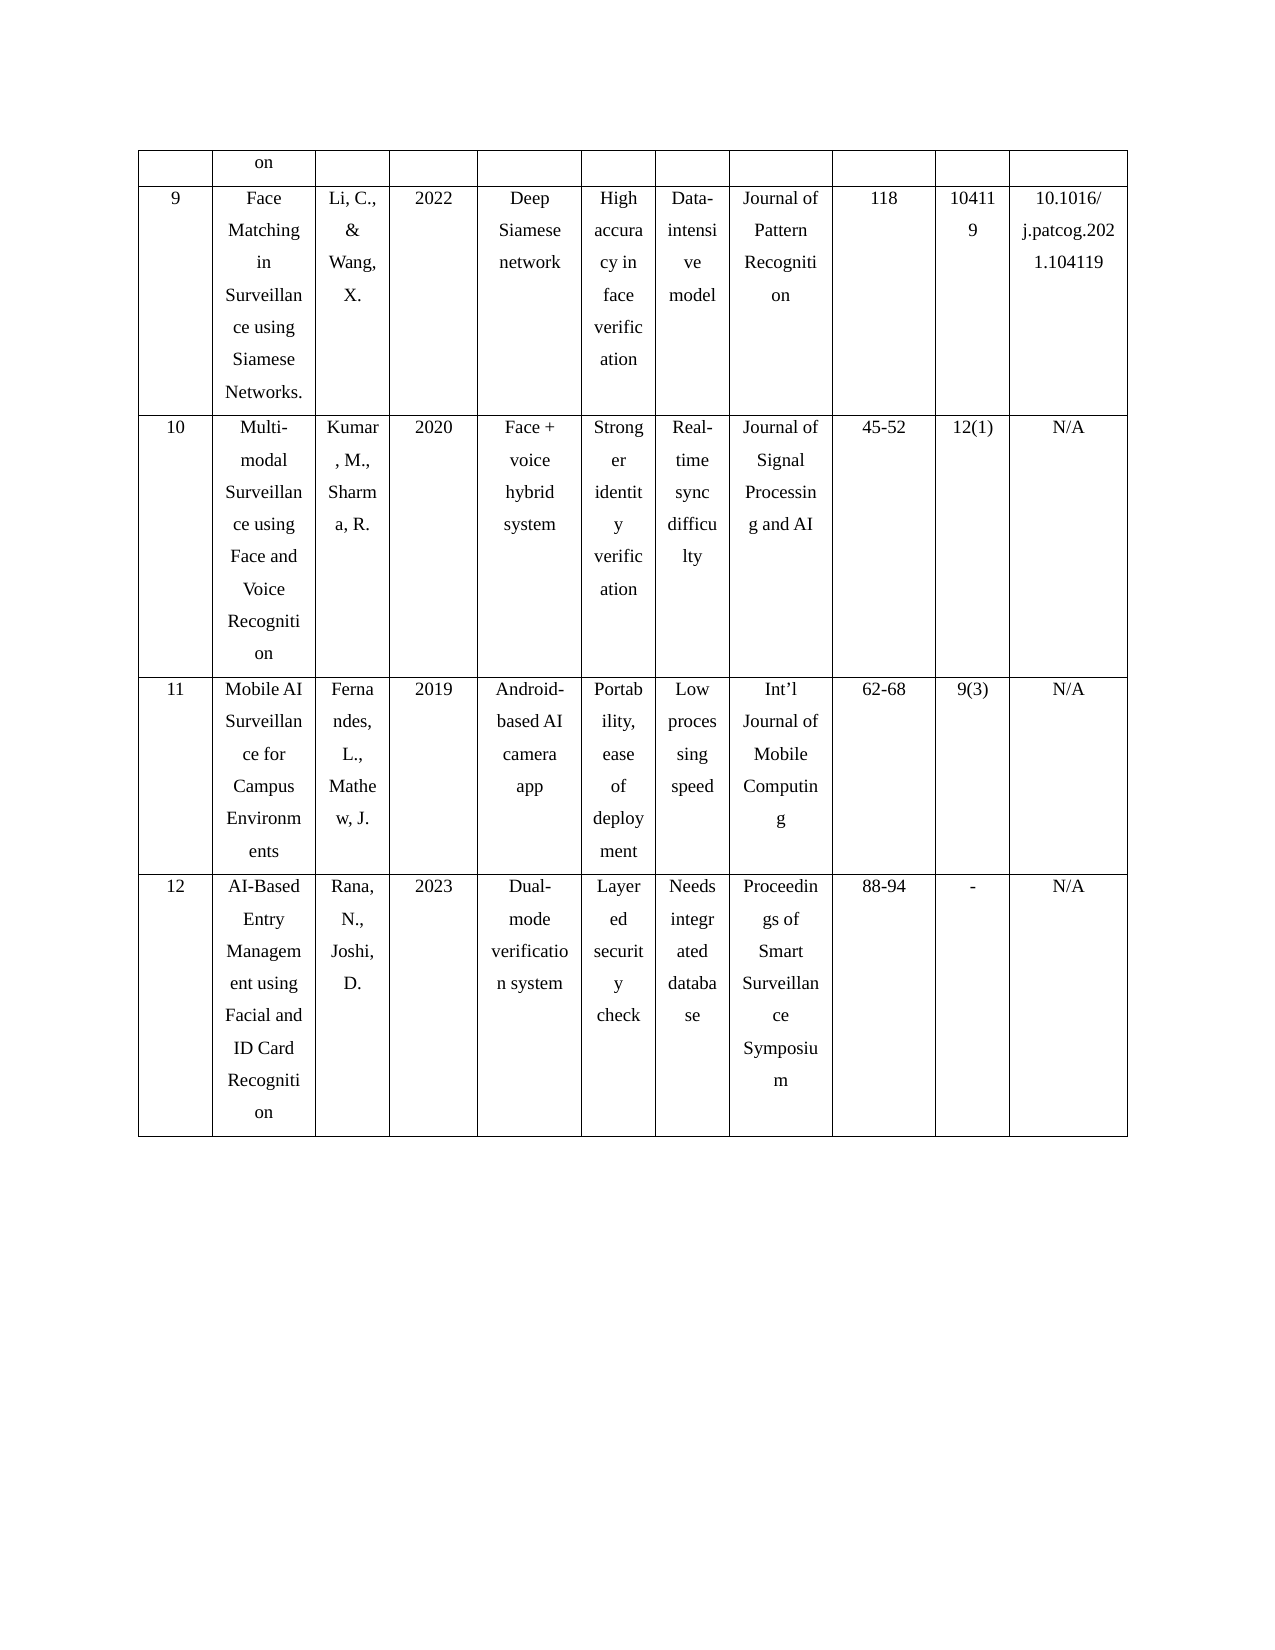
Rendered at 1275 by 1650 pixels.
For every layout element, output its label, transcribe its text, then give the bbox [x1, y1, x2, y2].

table_cell Proceedings of Smart Surveillance Symposium [730, 875, 832, 1136]
table_cell Low processing speed [656, 678, 729, 874]
table_cell 45-52 [833, 416, 935, 677]
table_cell Journal of Signal Processing and AI [730, 416, 832, 677]
table_cell [316, 151, 389, 186]
table_cell N/A [1010, 678, 1127, 874]
table_cell 2020 [390, 416, 477, 677]
table_cell Journal of Pattern Recognition [730, 187, 832, 415]
table_cell AI-Based Entry Management using Facial and ID Card Recognition [213, 875, 315, 1136]
table_cell 9(3) [936, 678, 1009, 874]
table_cell 12 [139, 875, 212, 1136]
table_cell 2022 [390, 187, 477, 415]
table_cell Face + voice hybrid system [478, 416, 581, 677]
table_cell on [213, 151, 315, 186]
table_cell [582, 151, 655, 186]
table_cell 2023 [390, 875, 477, 1136]
table_cell Int’l Journal of Mobile Computing [730, 678, 832, 874]
table_cell 88-94 [833, 875, 935, 1136]
table_cell 10.1016/j.patcog.2021.104119 [1010, 187, 1127, 415]
table_cell 2019 [390, 678, 477, 874]
table_cell Data-intensive model [656, 187, 729, 415]
table_cell 12(1) [936, 416, 1009, 677]
table_cell Fernandes, L., Mathew, J. [316, 678, 389, 874]
table_cell High accuracy in face verification [582, 187, 655, 415]
table_cell - [936, 875, 1009, 1136]
table_cell [730, 151, 832, 186]
table_cell Li, C., & Wang, X. [316, 187, 389, 415]
table_cell Real-time sync difficulty [656, 416, 729, 677]
table_cell Face Matching in Surveillance using Siamese Networks. [213, 187, 315, 415]
table_cell Stronger identity verification [582, 416, 655, 677]
table_cell [656, 151, 729, 186]
table_cell 9 [139, 187, 212, 415]
table_cell Mobile AI Surveillance for Campus Environments [213, 678, 315, 874]
table_cell 62-68 [833, 678, 935, 874]
table_cell N/A [1010, 875, 1127, 1136]
table_cell [478, 151, 581, 186]
table_cell N/A [1010, 416, 1127, 677]
table_cell [139, 151, 212, 186]
table_cell Multi-modal Surveillance using Face and Voice Recognition [213, 416, 315, 677]
table_cell 118 [833, 187, 935, 415]
table_cell [390, 151, 477, 186]
table_cell Android-based AI camera app [478, 678, 581, 874]
table_cell Portability, ease of deployment [582, 678, 655, 874]
table_cell Layered security check [582, 875, 655, 1136]
table_cell Needs integrated database [656, 875, 729, 1136]
table_cell [833, 151, 935, 186]
table_cell 10 [139, 416, 212, 677]
table_cell 104119 [936, 187, 1009, 415]
table_cell Kumar, M., Sharma, R. [316, 416, 389, 677]
table_cell Deep Siamese network [478, 187, 581, 415]
table_cell [1010, 151, 1127, 186]
table_cell [936, 151, 1009, 186]
table_cell Dual-mode verification system [478, 875, 581, 1136]
table_cell 11 [139, 678, 212, 874]
table_cell Rana, N., Joshi, D. [316, 875, 389, 1136]
